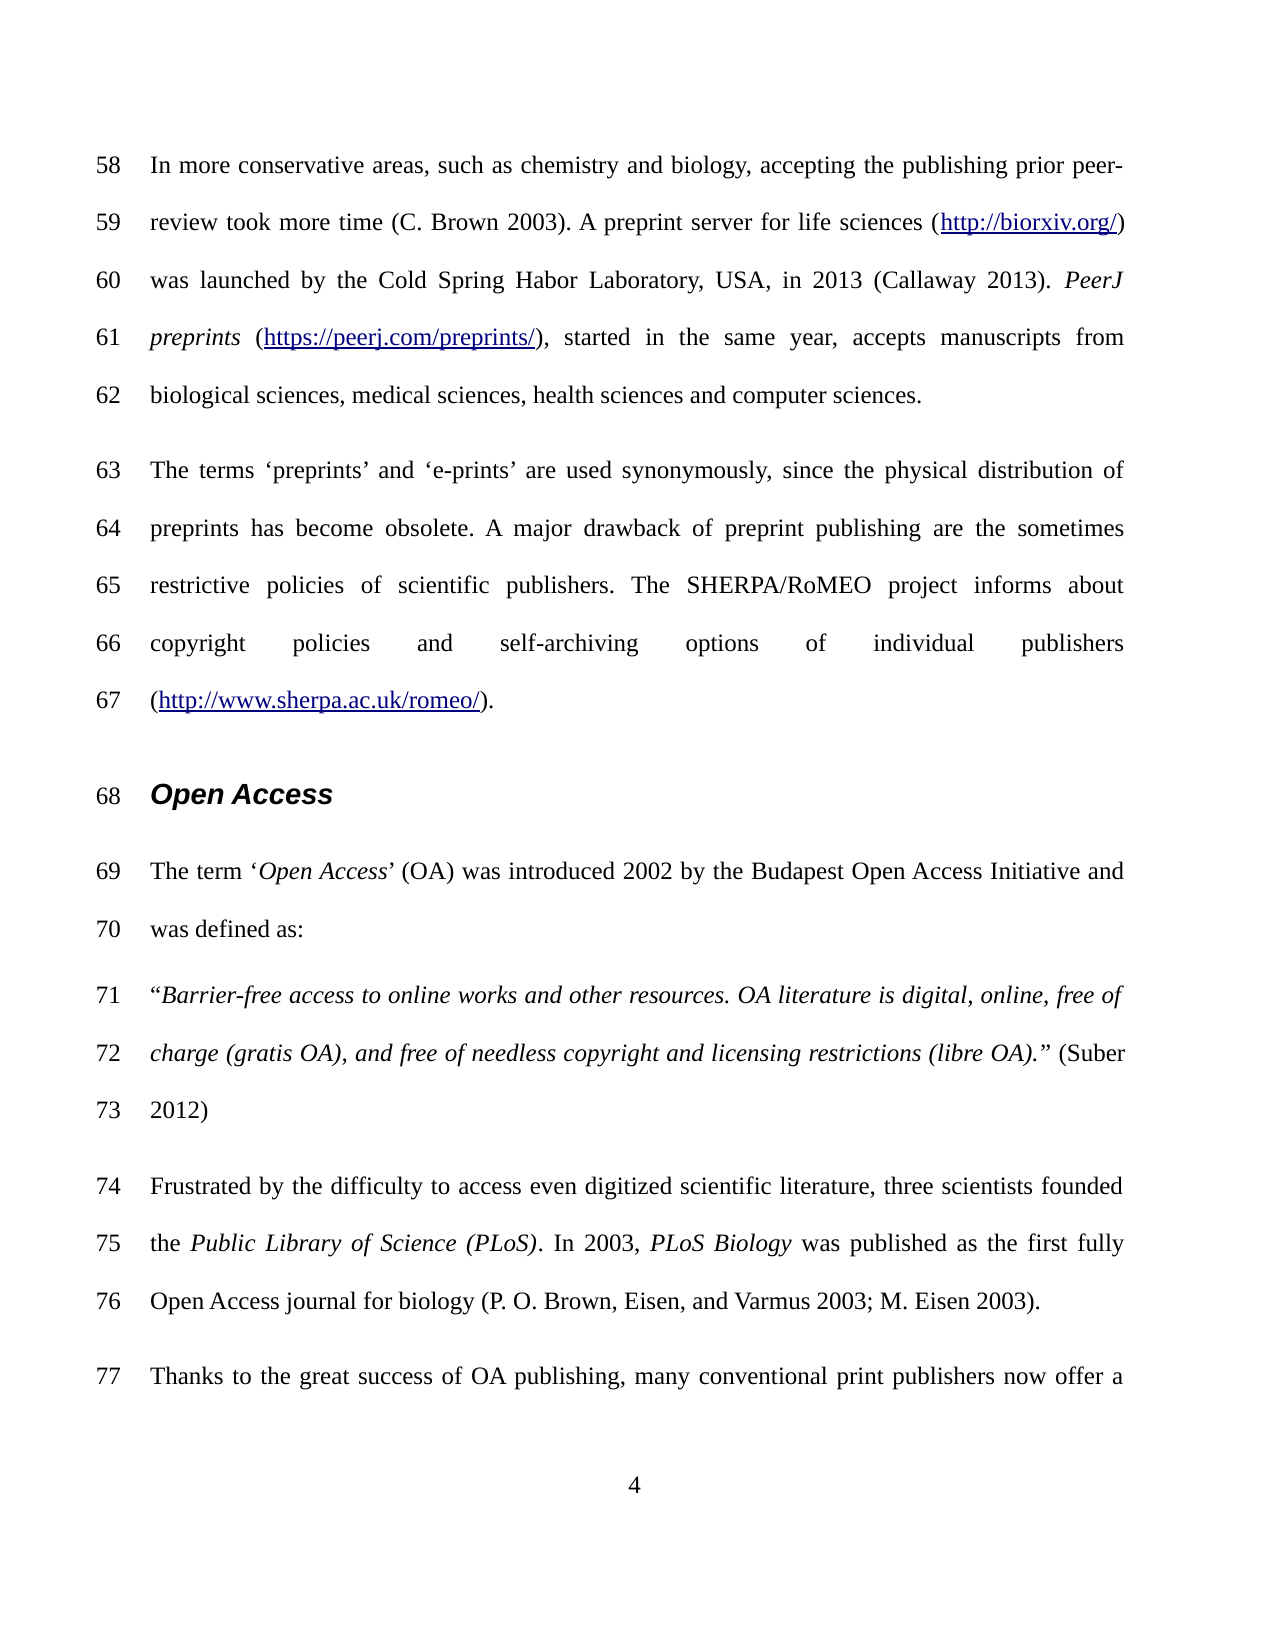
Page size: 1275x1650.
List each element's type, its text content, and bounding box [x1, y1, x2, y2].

text “Barrier-free access to online works and other resources. OA literature is digital, online, free of charge (gratis OA), and free of needless copyright and licensing restrictions (libre OA).” (Suber 2012) [150, 980, 1125, 1124]
text In more conservative areas, such as chemistry and biology, accepting the publishing prior peer-review took more time (C. Brown 2003). A preprint server for life sciences (http://biorxiv.org/) was launched by the Cold Spring Habor Laboratory, USA, in 2013 (Callaway 2013). PeerJ preprints (https://peerj.com/preprints/), started in the same year, accepts manuscripts from biological sciences, medical sciences, health sciences and computer sciences. [150, 150, 1125, 409]
text Thanks to the great success of OA publishing, many conventional print publishers now offer a [150, 1361, 1125, 1390]
subtitle Open Access [150, 777, 1125, 810]
text Frustrated by the difficulty to access even digitized scientific literature, three scientists founded the Public Library of Science (PLoS). In 2003, PLoS Biology was published as the first fully Open Access journal for biology (P. O. Brown, Eisen, and Varmus 2003; M. Eisen 2003). [150, 1171, 1125, 1314]
text The term ‘Open Access’ (OA) was introduced 2002 by the Budapest Open Access Initiative and was defined as: [150, 856, 1125, 943]
text The terms ‘preprints’ and ‘e-prints’ are used synonymously, since the physical distribution of preprints has become obsolete. A major drawback of preprint publishing are the sometimes restrictive policies of scientific publishers. The SHERPA/RoMEO project informs about copyright policies and self-archiving options of individual publishers (http://www.sherpa.ac.uk/romeo/). [150, 455, 1125, 714]
